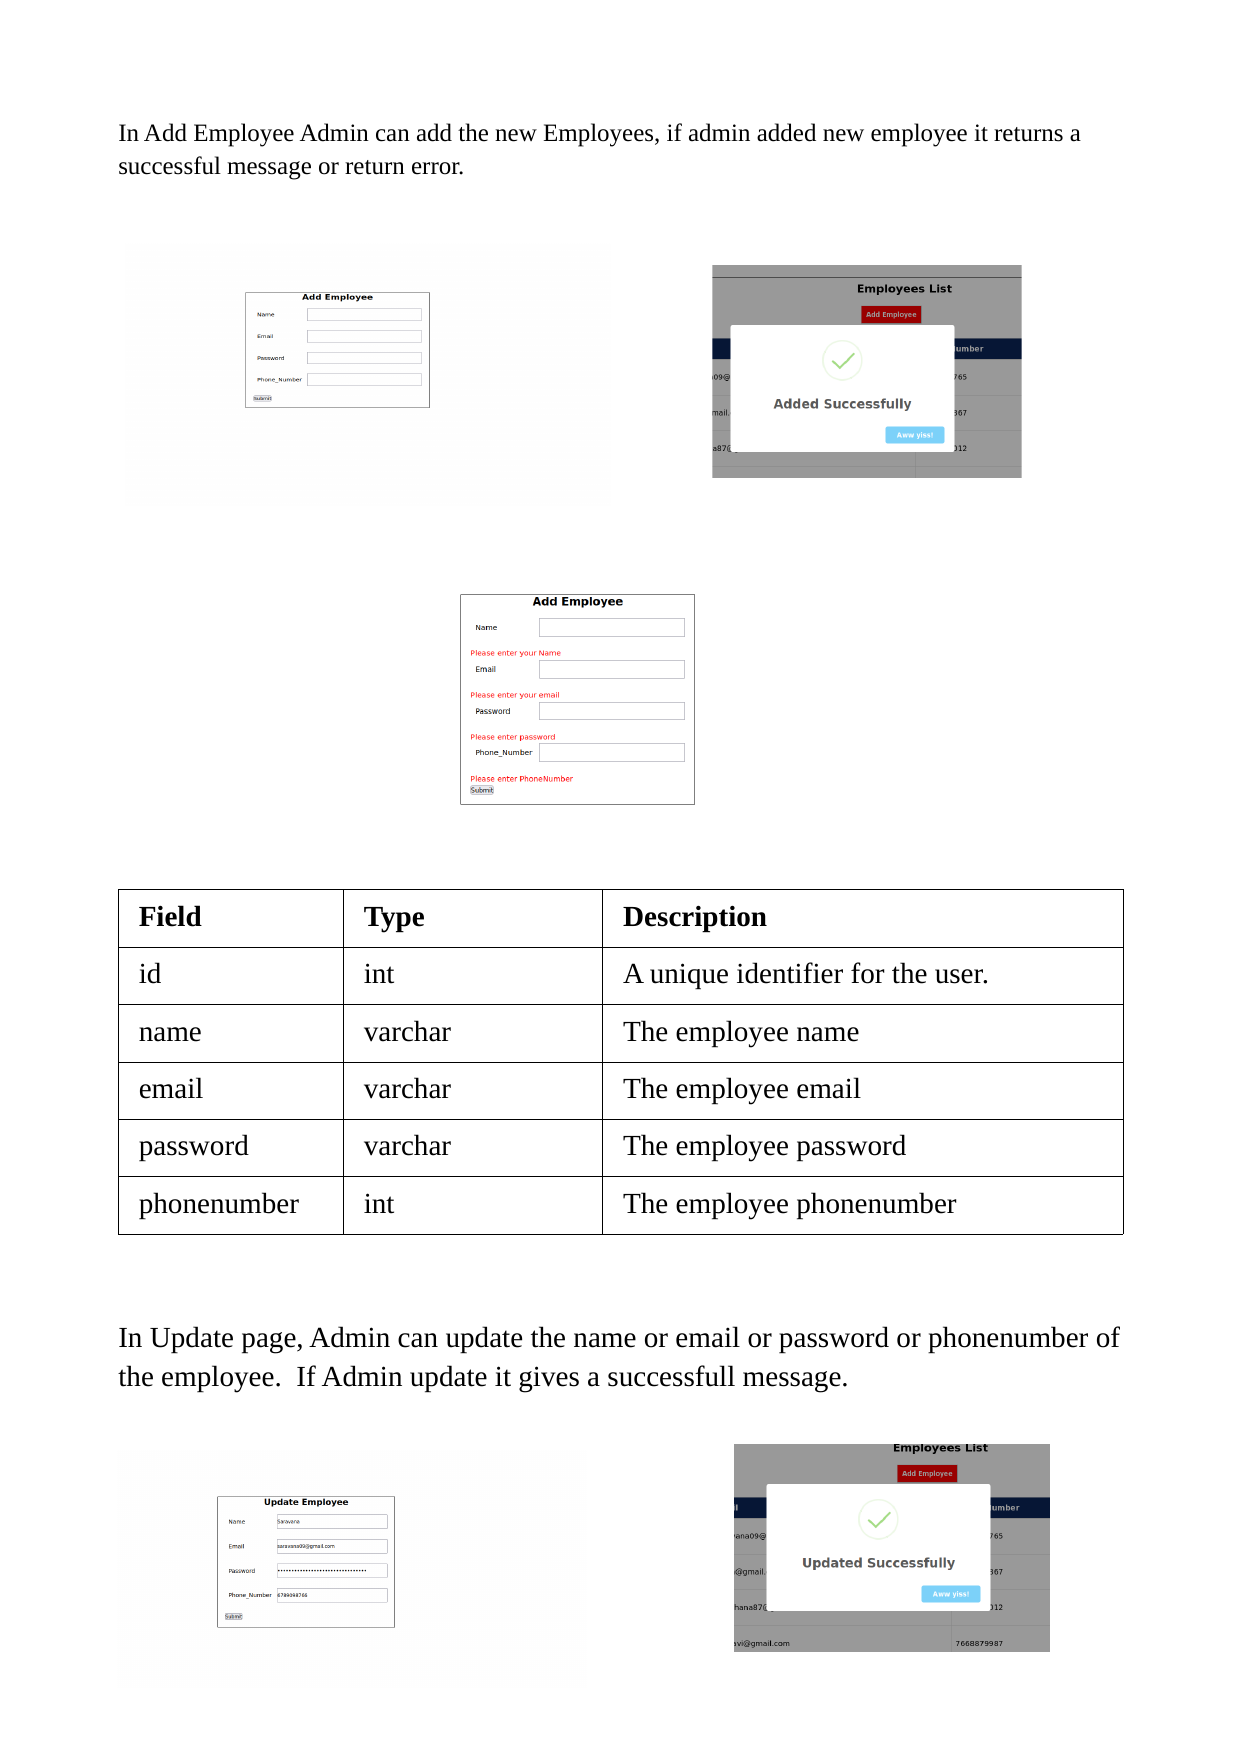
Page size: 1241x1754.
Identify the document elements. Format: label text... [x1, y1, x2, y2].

table_cell phonenumber [119, 1177, 343, 1234]
picture [424, 527, 665, 854]
table_cell name [119, 1005, 343, 1062]
table_cell The employee phonenumber [603, 1177, 1123, 1234]
picture [816, 1444, 1018, 1652]
table_cell varchar [344, 1005, 602, 1062]
table_cell The employee name [603, 1005, 1123, 1062]
picture [801, 265, 996, 478]
table_cell varchar [344, 1120, 602, 1176]
table_cell int [344, 1177, 602, 1234]
table_cell email [119, 1063, 343, 1119]
table_cell password [119, 1120, 343, 1176]
table_cell The employee email [603, 1063, 1123, 1119]
table_cell varchar [344, 1063, 602, 1119]
picture [116, 1450, 588, 1688]
text In Add Employee Admin can add the new Employees, if admin added new employee it returns a successful message or return error. [118, 118, 1122, 180]
table_cell int [344, 948, 602, 1004]
table_cell A unique identifier for the user. [603, 948, 1123, 1004]
table_cell id [119, 948, 343, 1004]
text In Update page, Admin can update the name or email or password or phonenumber of the employee. If Admin update it gives a successfull message. [118, 1321, 1122, 1393]
table_header Field [119, 890, 343, 947]
table_cell The employee password [603, 1120, 1123, 1176]
table_header Description [603, 890, 1123, 947]
picture [124, 243, 611, 506]
table_header Type [344, 890, 602, 947]
